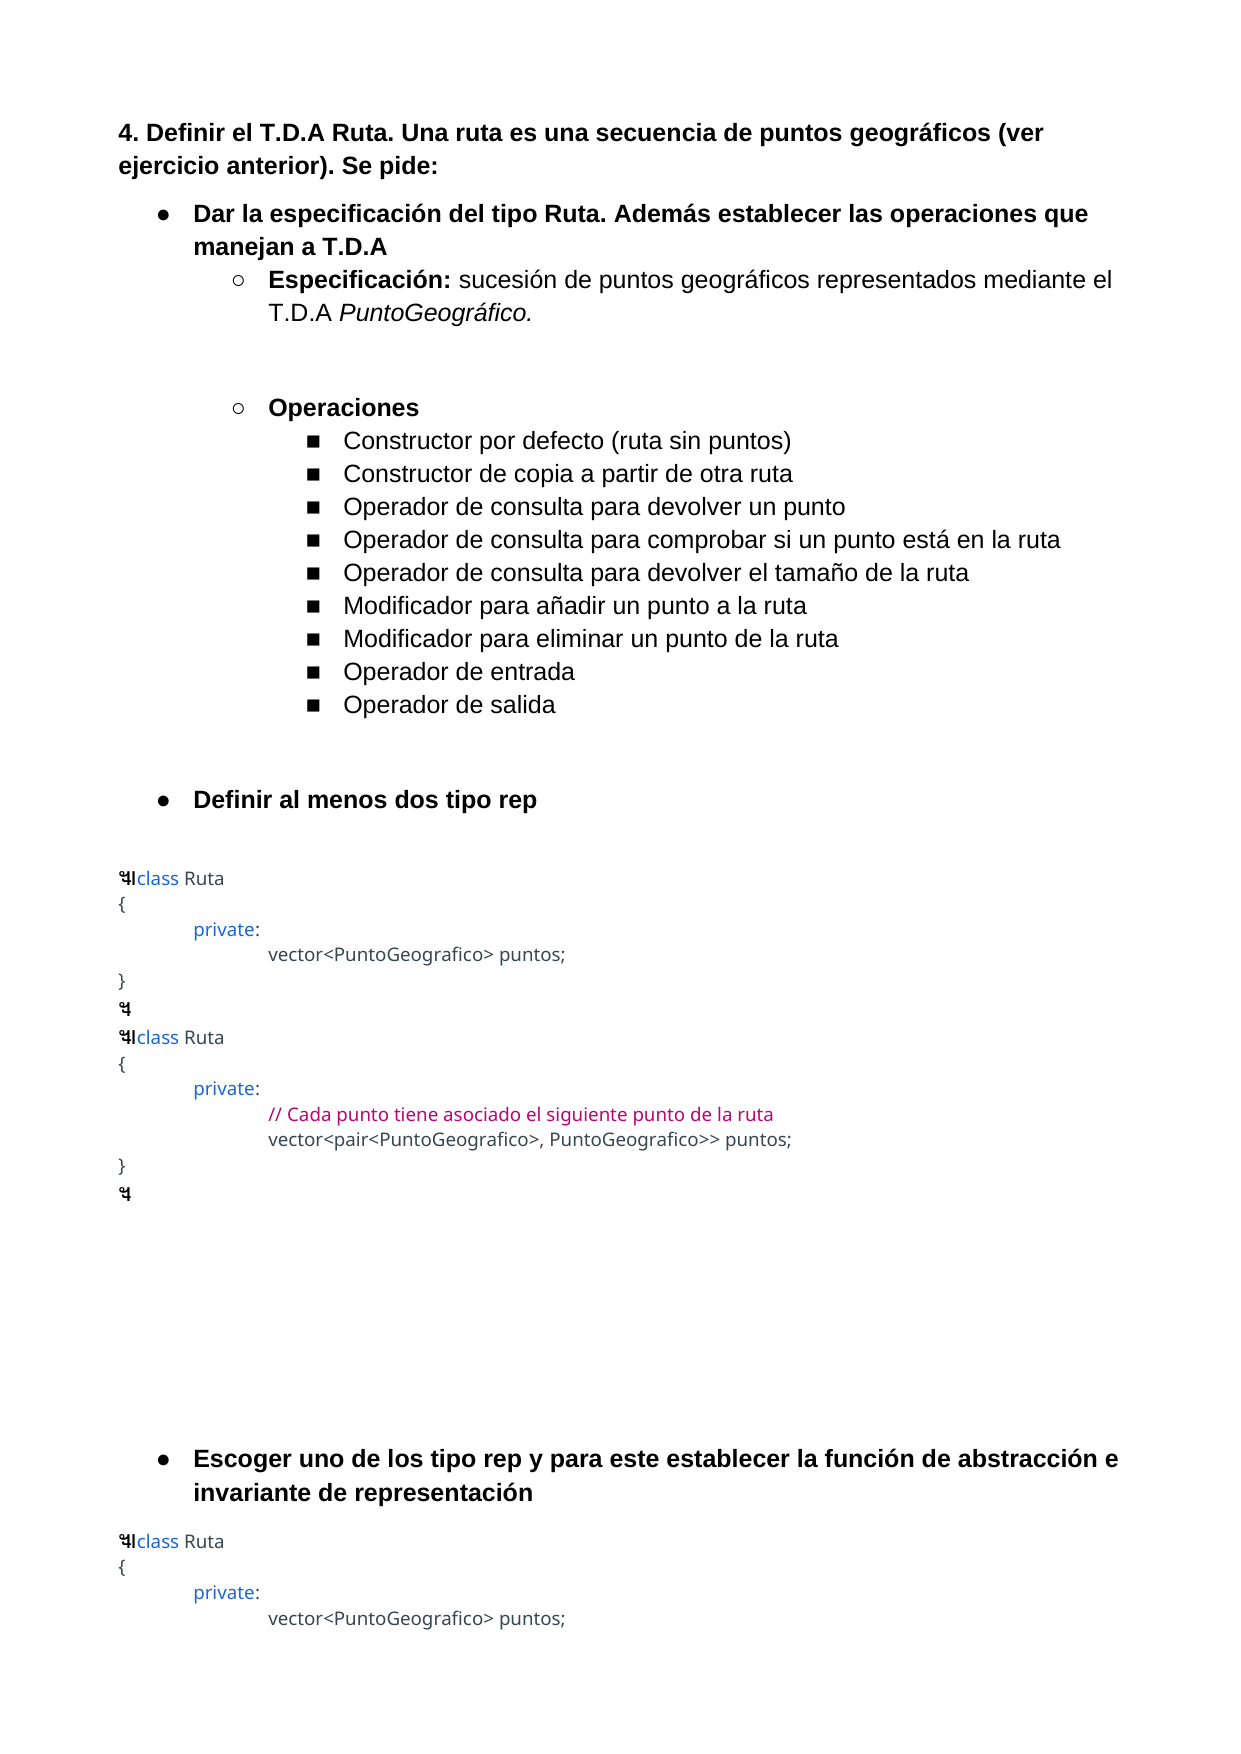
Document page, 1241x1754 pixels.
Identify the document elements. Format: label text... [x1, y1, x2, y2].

text } [118, 967, 1122, 993]
text { [118, 1050, 1122, 1076]
text  [118, 993, 1122, 1021]
text private: [118, 1076, 1122, 1101]
text class Ruta [118, 1021, 1122, 1050]
text vector<PuntoGeografico> puntos; [118, 1605, 1122, 1630]
text private: [118, 916, 1122, 942]
text 4. Definir el T.D.A Ruta. Una ruta es una secuencia de puntos geográficos (ver ejercicio anterior). Se pide: [118, 118, 1122, 180]
list Operador de salida [306, 690, 1122, 719]
text vector<PuntoGeografico> puntos; [118, 942, 1122, 967]
text { [118, 1554, 1122, 1579]
list Dar la especificación del tipo Ruta. Además establecer las operaciones que manejan a T.D.A [156, 199, 1122, 261]
list Constructor de copia a partir de otra ruta [306, 459, 1122, 488]
list Operaciones [231, 393, 1122, 422]
text vector<pair<PuntoGeografico>, PuntoGeografico>> puntos; [118, 1127, 1122, 1152]
text } [118, 1152, 1122, 1178]
text class Ruta [118, 862, 1122, 891]
list Escoger uno de los tipo rep y para este establecer la función de abstracción e invariante de representación [156, 1444, 1122, 1506]
list Modificador para añadir un punto a la ruta [306, 591, 1122, 620]
list Especificación: sucesión de puntos geográficos representados mediante el T.D.A PuntoGeográfico. [231, 265, 1122, 327]
text { [118, 891, 1122, 916]
text // Cada punto tiene asociado el siguiente punto de la ruta [118, 1101, 1122, 1127]
list Constructor por defecto (ruta sin puntos) [306, 426, 1122, 455]
list Operador de consulta para devolver el tamaño de la ruta [306, 558, 1122, 587]
list Definir al menos dos tipo rep [156, 785, 1122, 814]
text class Ruta [118, 1525, 1122, 1554]
list Operador de entrada [306, 657, 1122, 686]
text private: [118, 1579, 1122, 1605]
list Modificador para eliminar un punto de la ruta [306, 624, 1122, 653]
list Operador de consulta para comprobar si un punto está en la ruta [306, 525, 1122, 554]
list Operador de consulta para devolver un punto [306, 492, 1122, 521]
text  [118, 1178, 1122, 1206]
